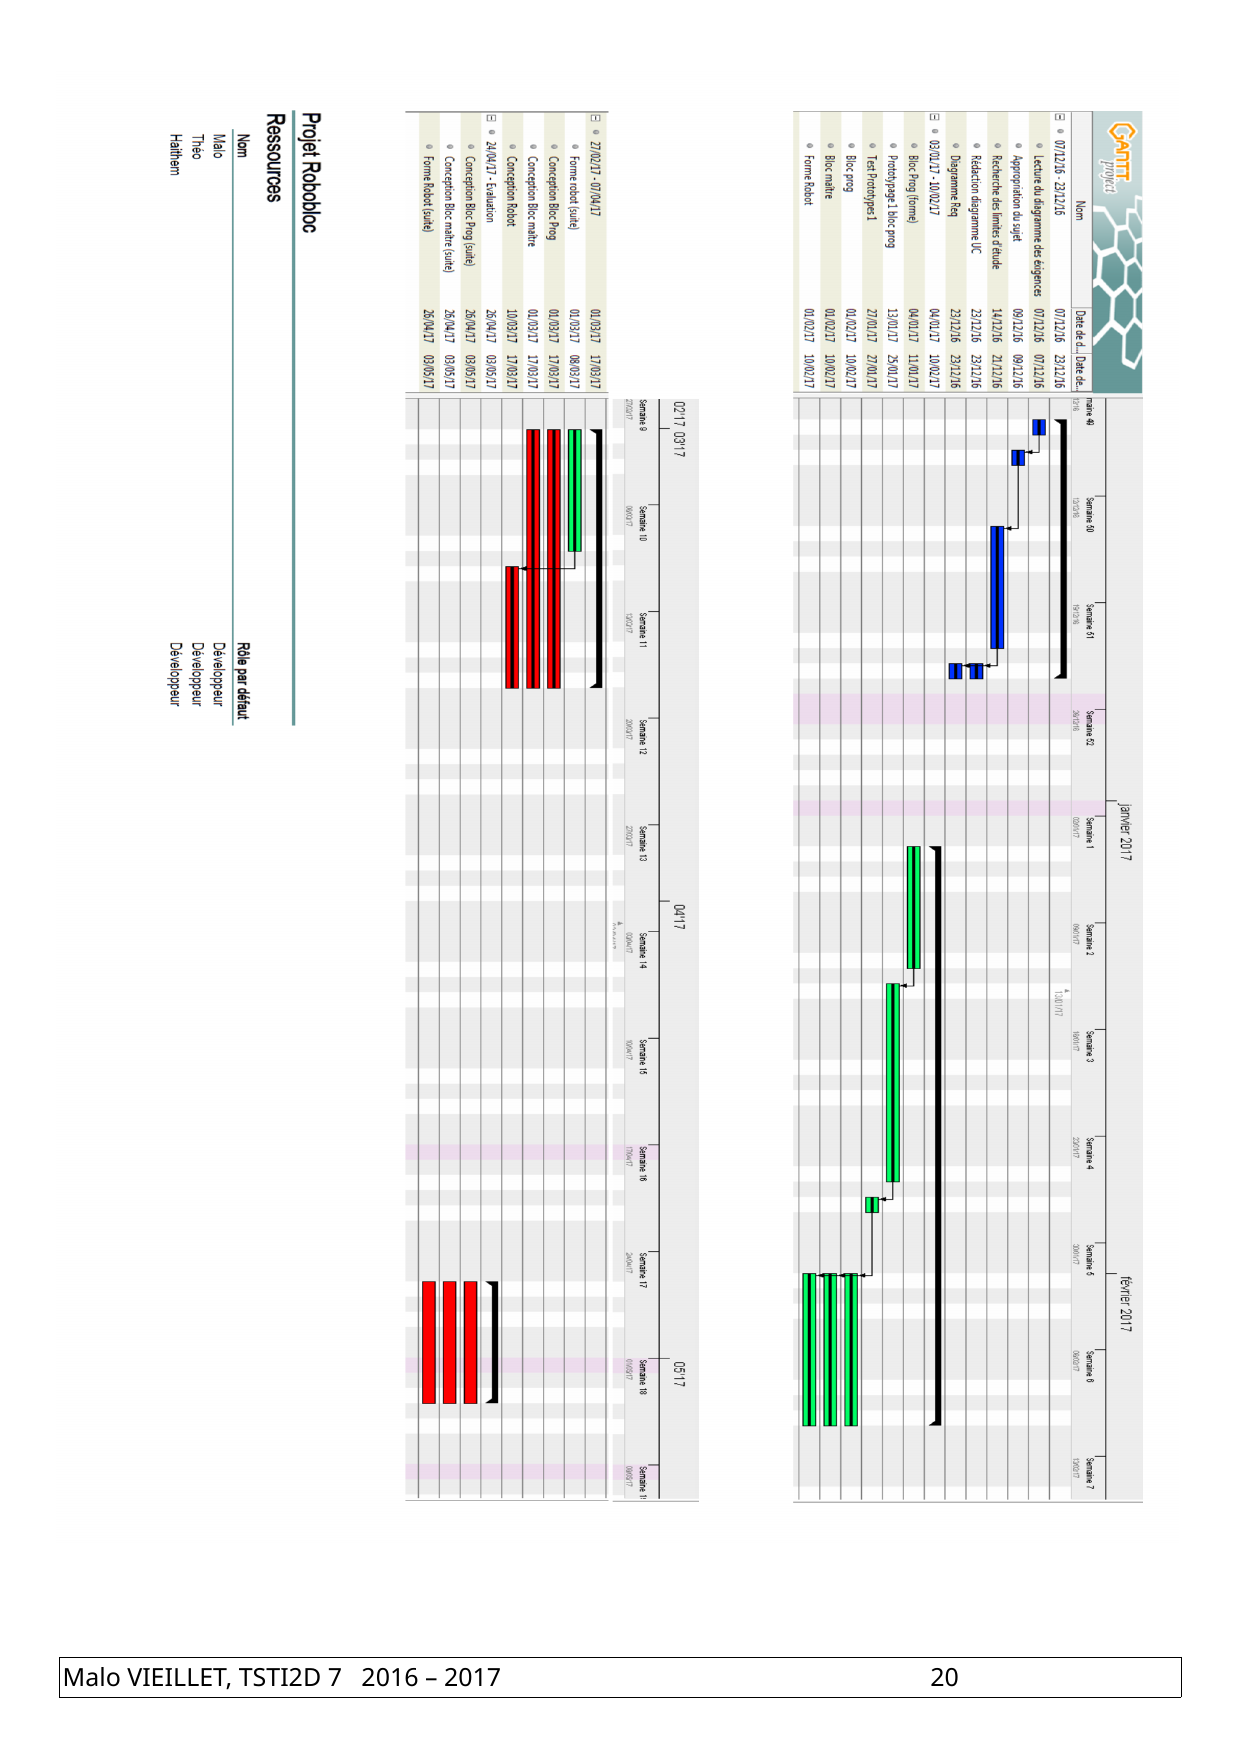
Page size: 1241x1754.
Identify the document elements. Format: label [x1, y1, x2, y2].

picture [56, 69, 1180, 1543]
